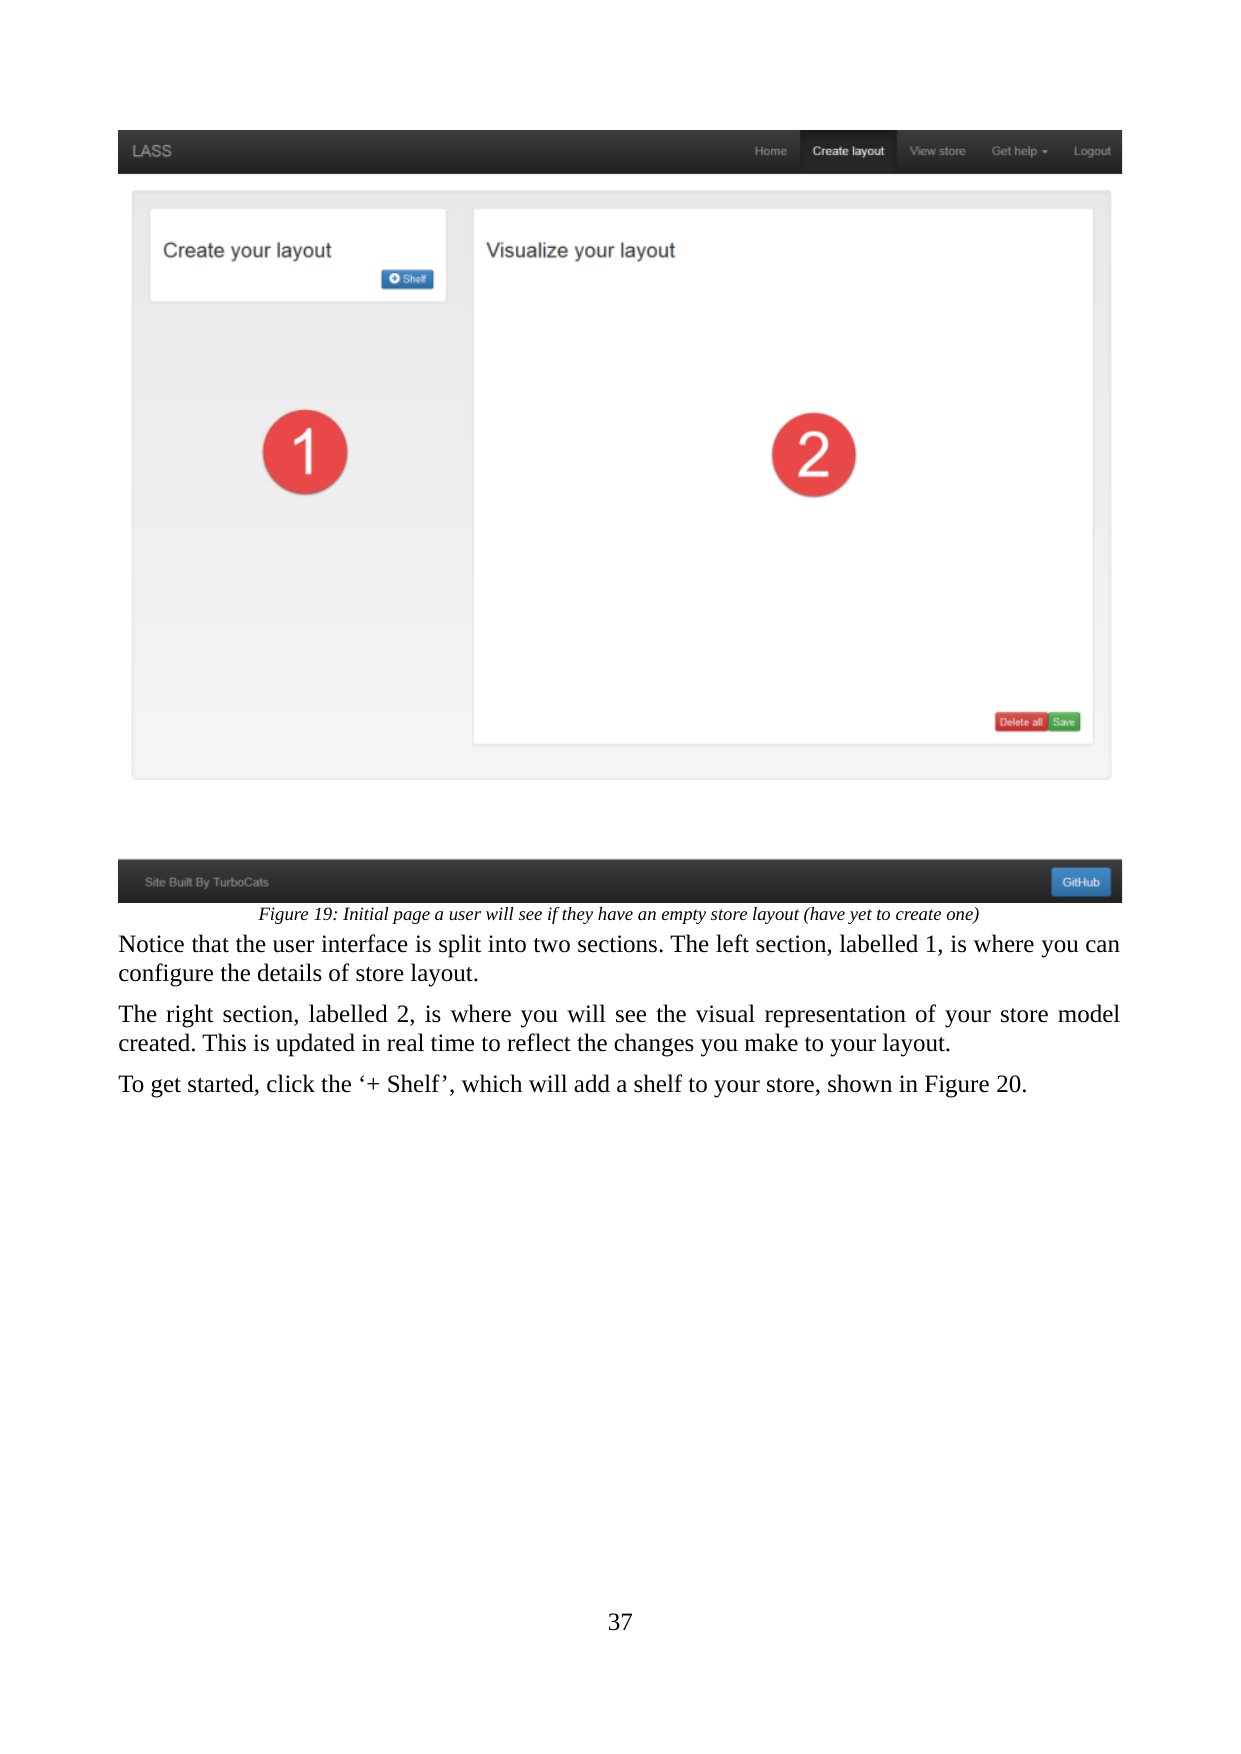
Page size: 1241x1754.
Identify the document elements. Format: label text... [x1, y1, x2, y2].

picture [118, 130, 1123, 903]
text Figure 19: Initial page a user will see if they have an empty store layout (have yet to create one) [118, 903, 1122, 924]
text The right section, labelled 2, is where you will see the visual representation of your store model created. This is updated in real time to reflect the changes you make to your layout. [118, 999, 1122, 1057]
text Notice that the user interface is split into two sections. The left section, labelled 1, is where you can configure the details of store layout. [118, 929, 1122, 987]
text To get started, click the ‘+ Shelf’, which will add a shelf to your store, shown in Figure 20. [118, 1069, 1122, 1098]
